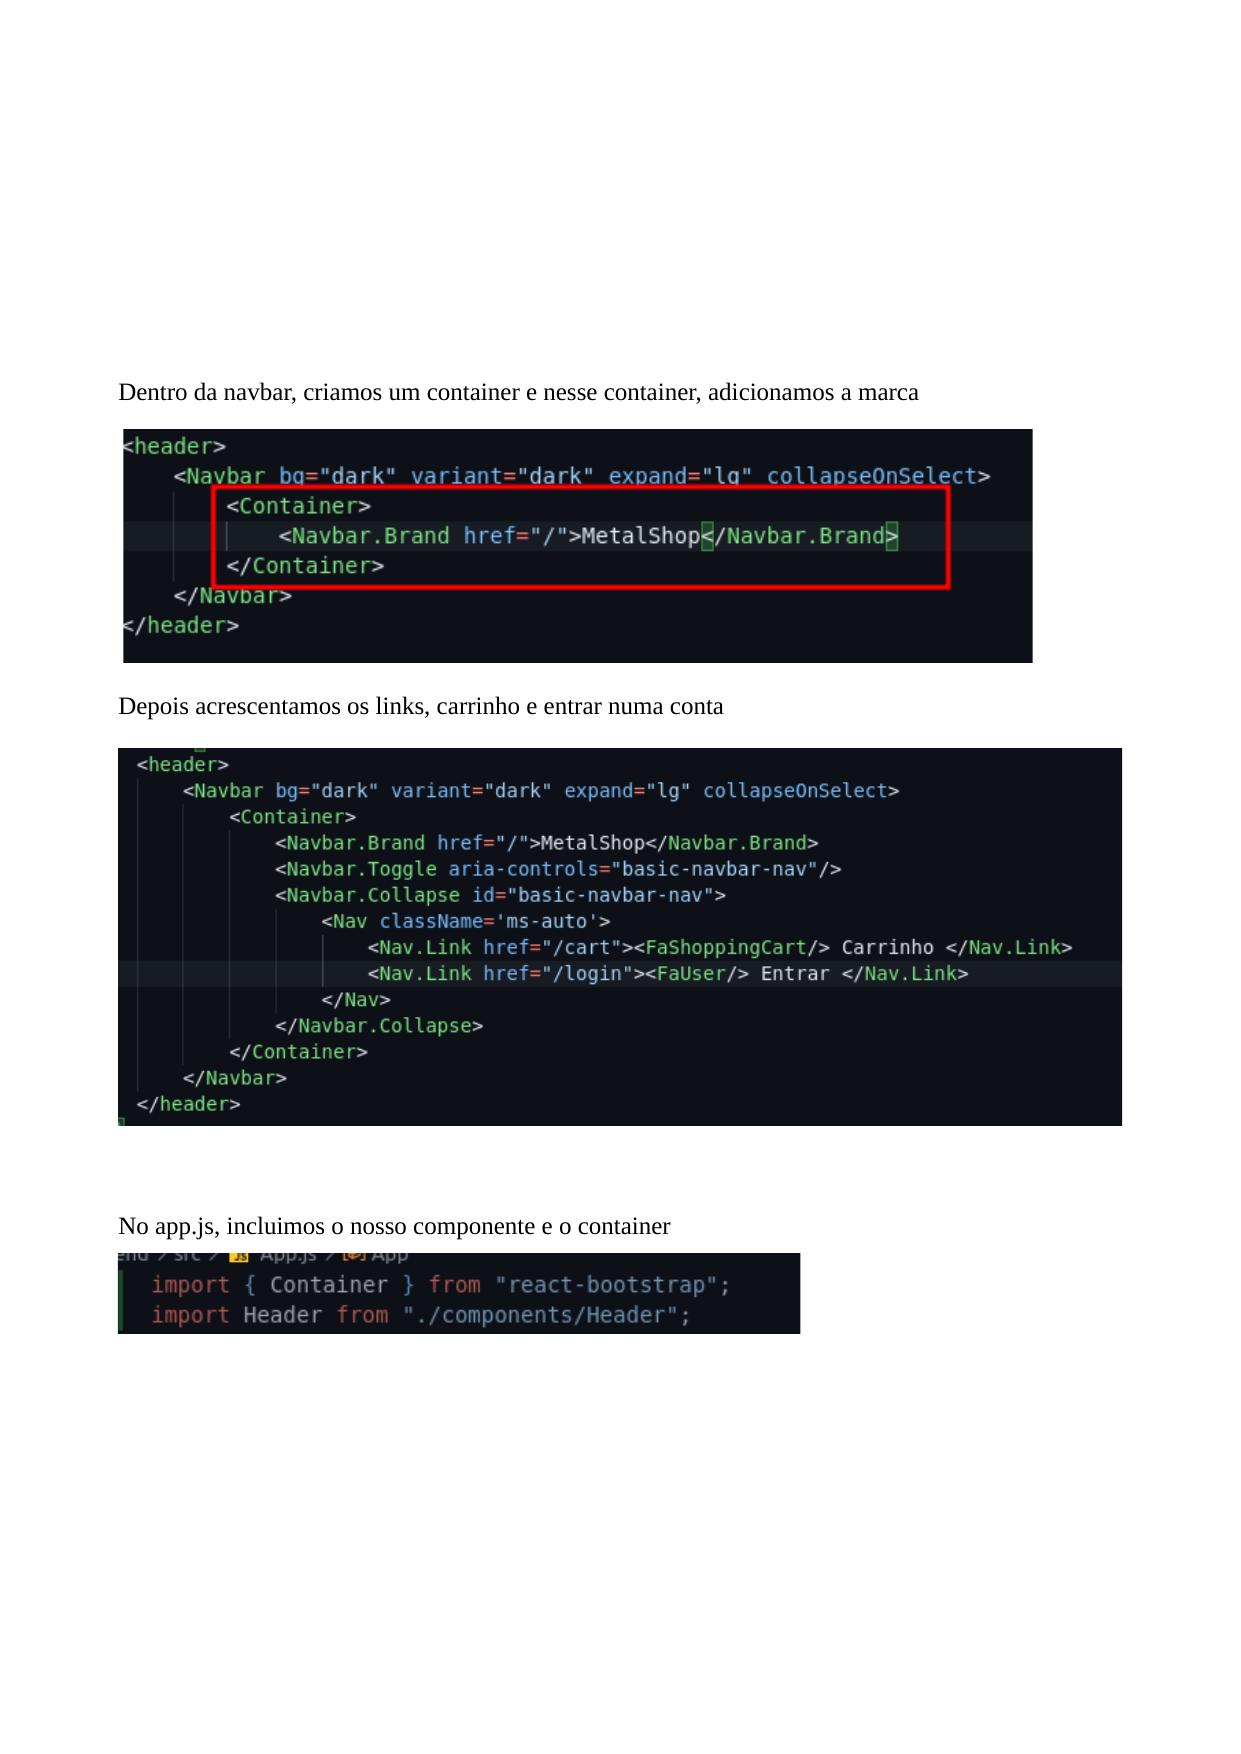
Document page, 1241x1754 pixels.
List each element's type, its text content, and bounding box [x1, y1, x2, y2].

text Depois acrescentamos os links, carrinho e entrar numa conta [118, 691, 1122, 720]
text Dentro da navbar, criamos um container e nesse container, adicionamos a marca [118, 377, 1122, 406]
picture [123, 429, 1033, 663]
text No app.js, incluimos o nosso componente e o container [118, 1211, 1122, 1240]
picture [117, 1253, 801, 1334]
picture [118, 748, 1123, 1126]
